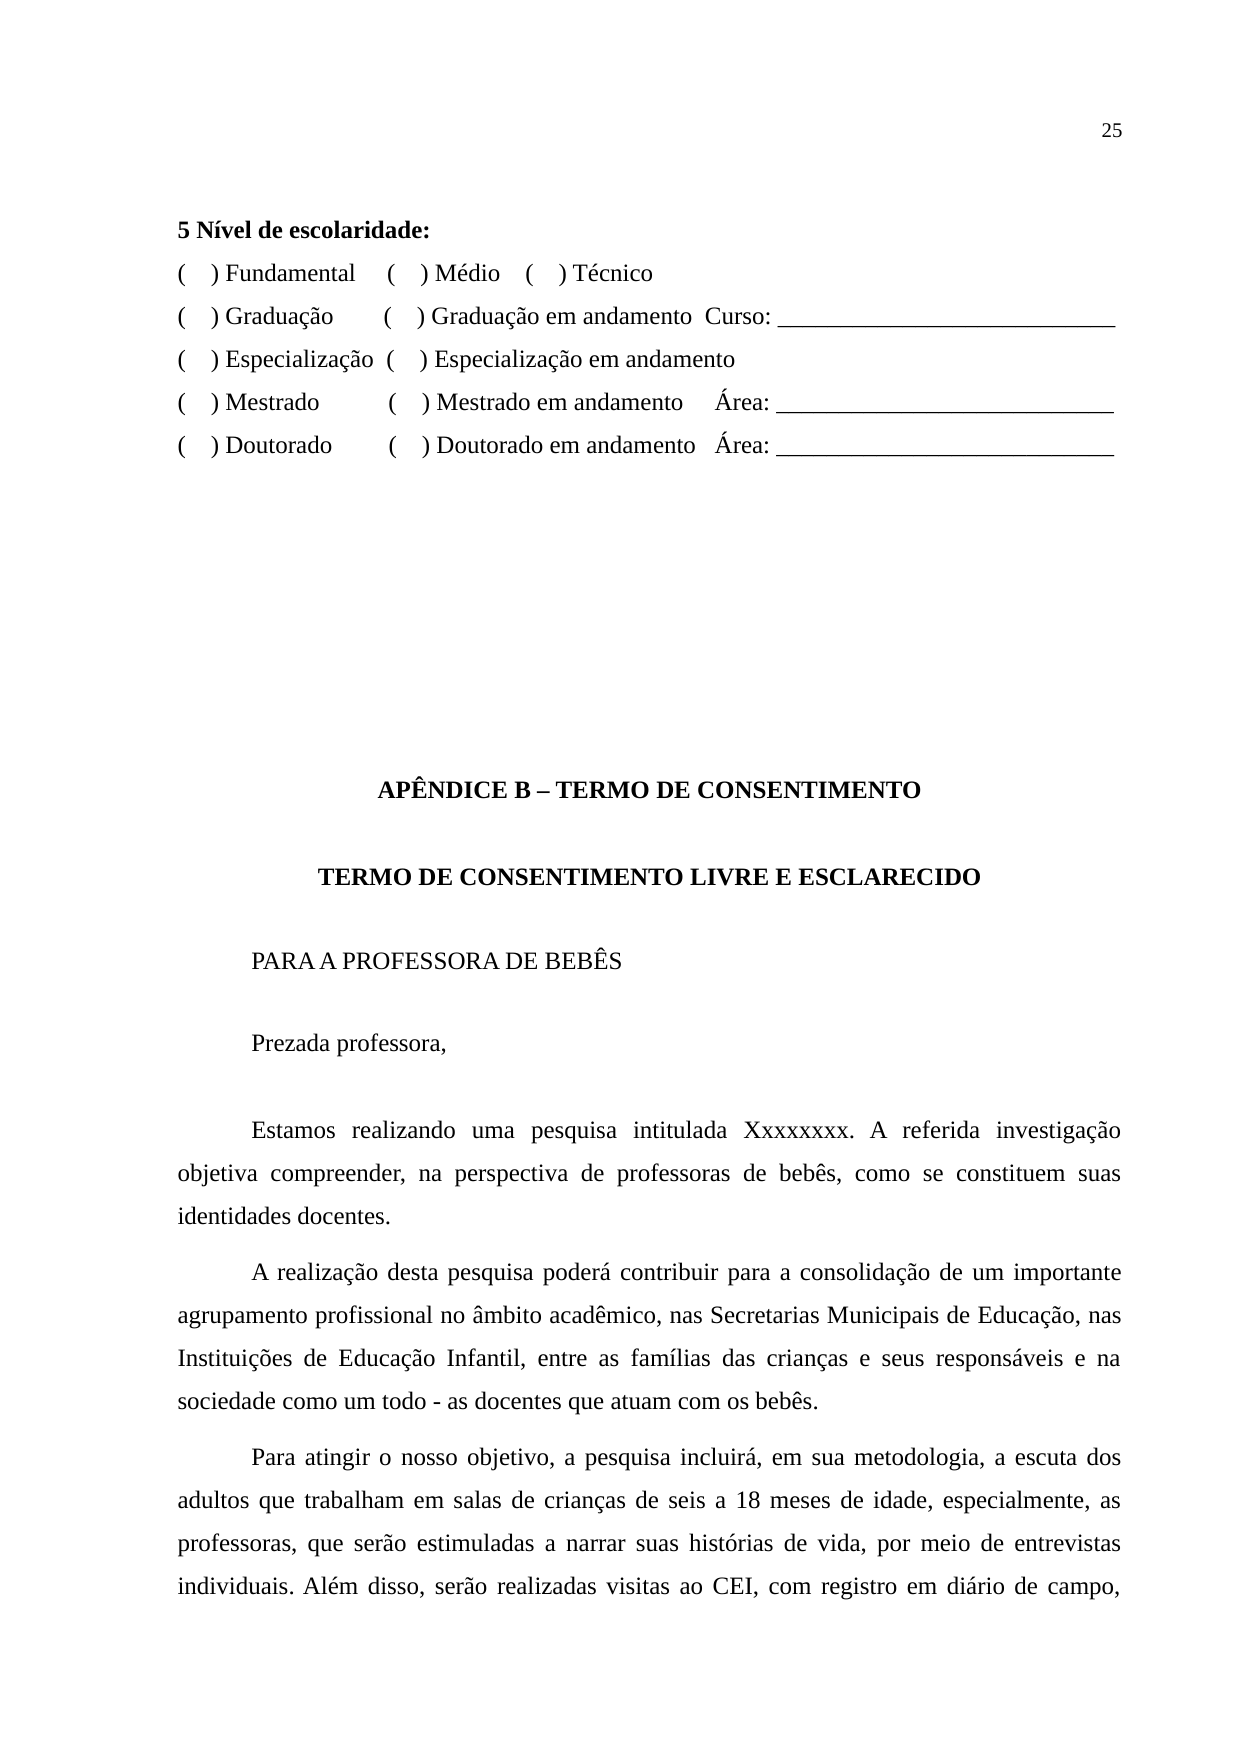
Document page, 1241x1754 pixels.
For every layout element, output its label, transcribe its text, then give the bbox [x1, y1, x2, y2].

text ( ) Fundamental ( ) Médio ( ) Técnico [177, 258, 1122, 287]
text TERMO DE CONSENTIMENTO LIVRE E ESCLARECIDO [177, 862, 1122, 890]
text Para atingir o nosso objetivo, a pesquisa incluirá, em sua metodologia, a escuta dos adultos que trabalham em salas de crianças de seis a 18 meses de idade, especialmente, as professoras, que serão estimuladas a narrar suas histórias de vida, por meio de entrevistas individuais. Além disso, serão realizadas visitas ao CEI, com registro em diário de campo, [177, 1442, 1122, 1600]
text A realização desta pesquisa poderá contribuir para a consolidação de um importante agrupamento profissional no âmbito acadêmico, nas Secretarias Municipais de Educação, nas Instituições de Educação Infantil, entre as famílias das crianças e seus responsáveis e na sociedade como um todo - as docentes que atuam com os bebês. [177, 1257, 1122, 1415]
text PARA A PROFESSORA DE BEBÊS [177, 946, 1122, 975]
text Prezada professora, [177, 1028, 1122, 1057]
text ( ) Mestrado ( ) Mestrado em andamento Área: ___________________________ [177, 387, 1122, 416]
text Estamos realizando uma pesquisa intitulada Xxxxxxxx. A referida investigação objetiva compreender, na perspectiva de professoras de bebês, como se constituem suas identidades docentes. [177, 1115, 1122, 1230]
text APÊNDICE B – TERMO DE CONSENTIMENTO [177, 775, 1122, 804]
text 5 Nível de escolaridade: [177, 215, 1122, 243]
text ( ) Especialização ( ) Especialização em andamento [177, 344, 1122, 373]
text ( ) Doutorado ( ) Doutorado em andamento Área: ___________________________ [177, 430, 1122, 459]
text ( ) Graduação ( ) Graduação em andamento Curso: ___________________________ [177, 301, 1122, 330]
